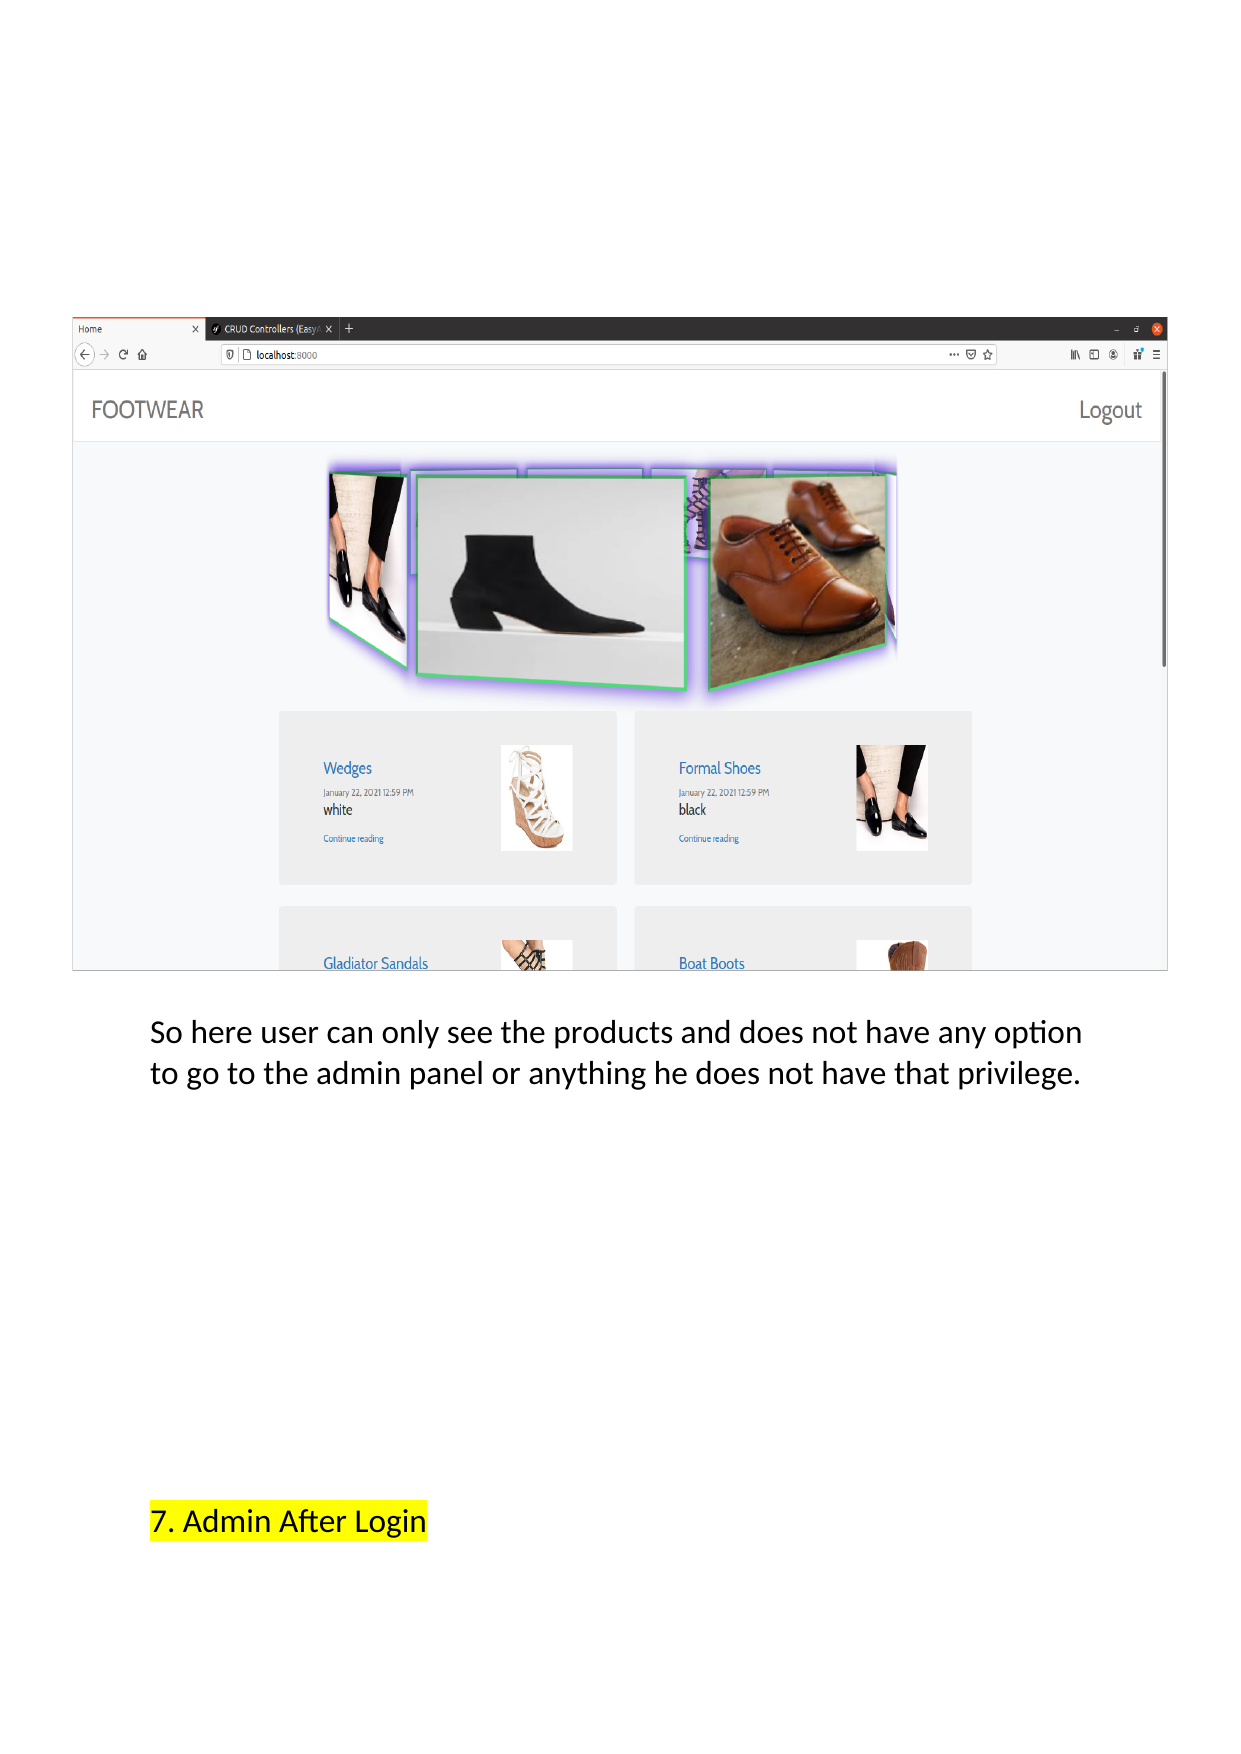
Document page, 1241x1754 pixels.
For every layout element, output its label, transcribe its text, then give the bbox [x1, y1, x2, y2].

picture [72, 317, 1168, 971]
list 7. Admin After Login [150, 1500, 1090, 1541]
list So here user can only see the products and does not have any option to go to the admin panel or anything he does not have that privilege. [150, 1011, 1090, 1093]
